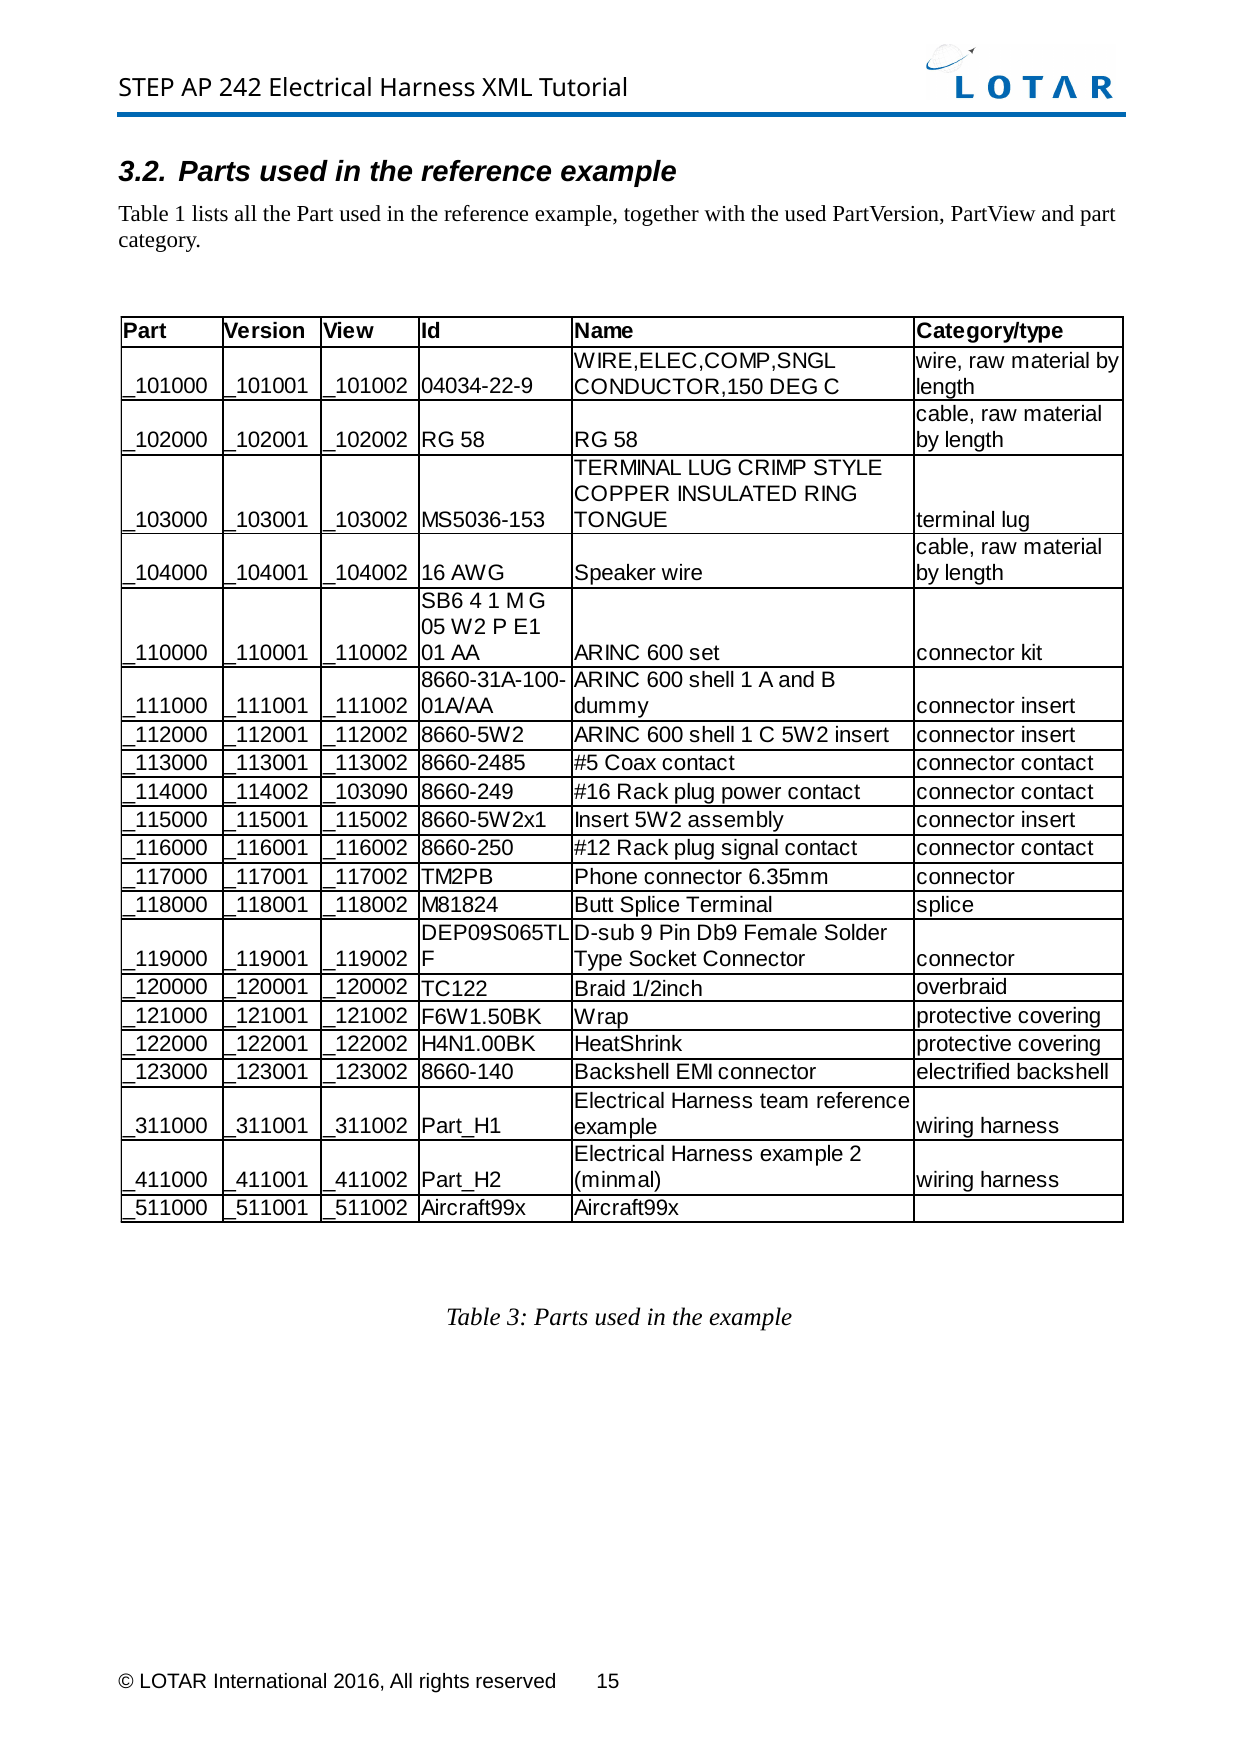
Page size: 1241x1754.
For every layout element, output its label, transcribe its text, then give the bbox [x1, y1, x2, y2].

text Table 3: Parts used in the example [102, 317, 1138, 1331]
subtitle Parts used in the reference example [118, 154, 1122, 187]
text Table 1 lists all the Part used in the reference example, together with the used PartVersion, PartView and part category. [118, 200, 1122, 253]
